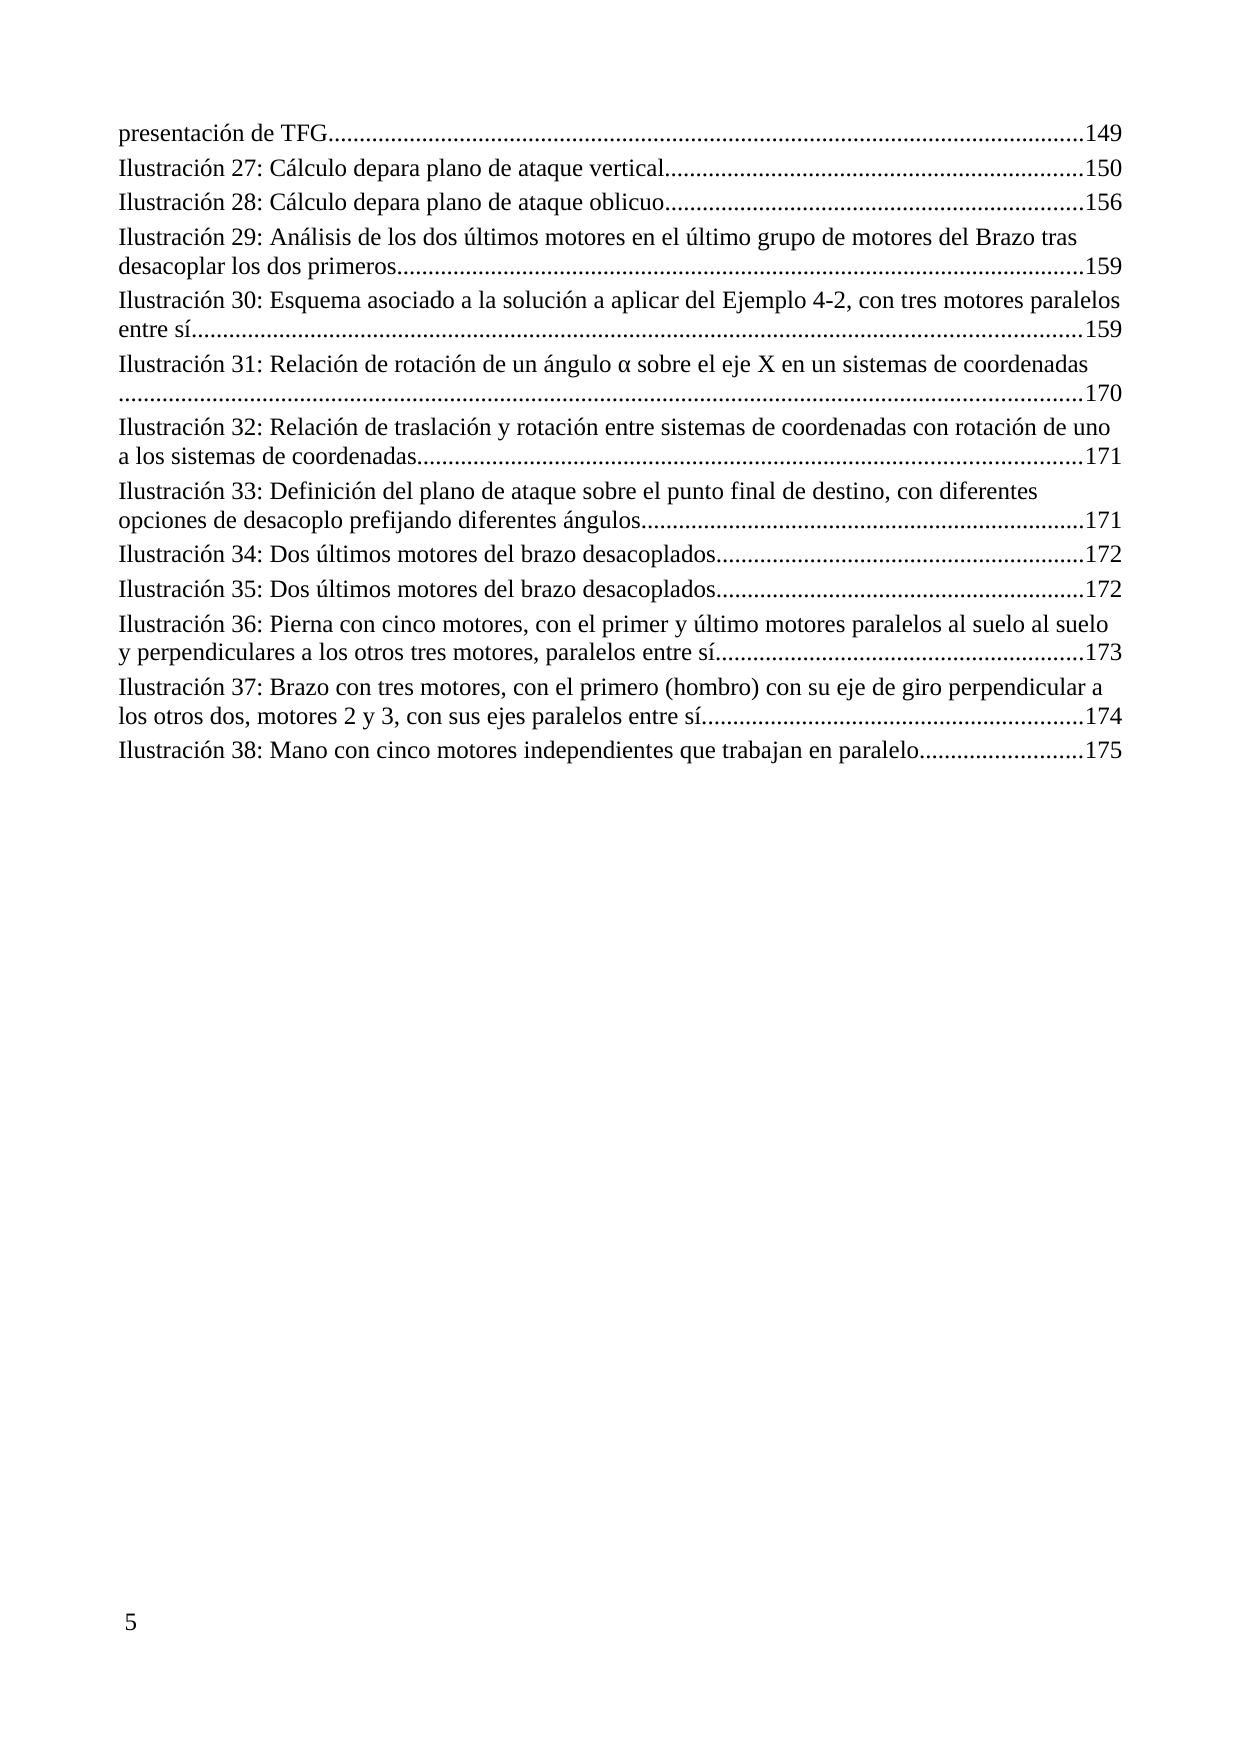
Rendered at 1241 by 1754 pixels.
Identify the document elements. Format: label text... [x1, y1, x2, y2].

text Ilustración 37: Brazo con tres motores, con el primero (hombro) con su eje de giro perpendicular a los otros dos, motores 2 y 3, con sus ejes paralelos entre sí. 174 [118, 672, 1122, 730]
text Ilustración 38: Mano con cinco motores independientes que trabajan en paralelo 175 [118, 736, 1122, 764]
text Ilustración 31: Relación de rotación de un ángulo α sobre el eje X en un sistemas de coordenadas 170 [118, 349, 1122, 407]
text Ilustración 27: Cálculo depara plano de ataque vertical 150 [118, 153, 1122, 182]
text Ilustración 32: Relación de traslación y rotación entre sistemas de coordenadas con rotación de uno a los sistemas de coordenadas 171 [118, 412, 1122, 470]
text Ilustración 28: Cálculo depara plano de ataque oblicuo 156 [118, 187, 1122, 216]
text Ilustración 33: Definición del plano de ataque sobre el punto final de destino, con diferentes opciones de desacoplo prefijando diferentes ángulos 171 [118, 476, 1122, 533]
text Ilustración 29: Análisis de los dos últimos motores en el último grupo de motores del Brazo tras desacoplar los dos primeros 159 [118, 222, 1122, 280]
text Ilustración 30: Esquema asociado a la solución a aplicar del Ejemplo 4-2, con tres motores paralelos entre sí 159 [118, 286, 1122, 343]
text Ilustración 34: Dos últimos motores del brazo desacoplados 172 [118, 539, 1122, 568]
text Ilustración 36: Pierna con cinco motores, con el primer y último motores paralelos al suelo al suelo y perpendiculares a los otros tres motores, paralelos entre sí 173 [118, 609, 1122, 666]
text Ilustración 26: Soluciones posibles de acceso al punto de destino del Brazo de prueba para presentación de TFG 149 [118, 118, 1122, 147]
text Ilustración 35: Dos últimos motores del brazo desacoplados 172 [118, 574, 1122, 603]
